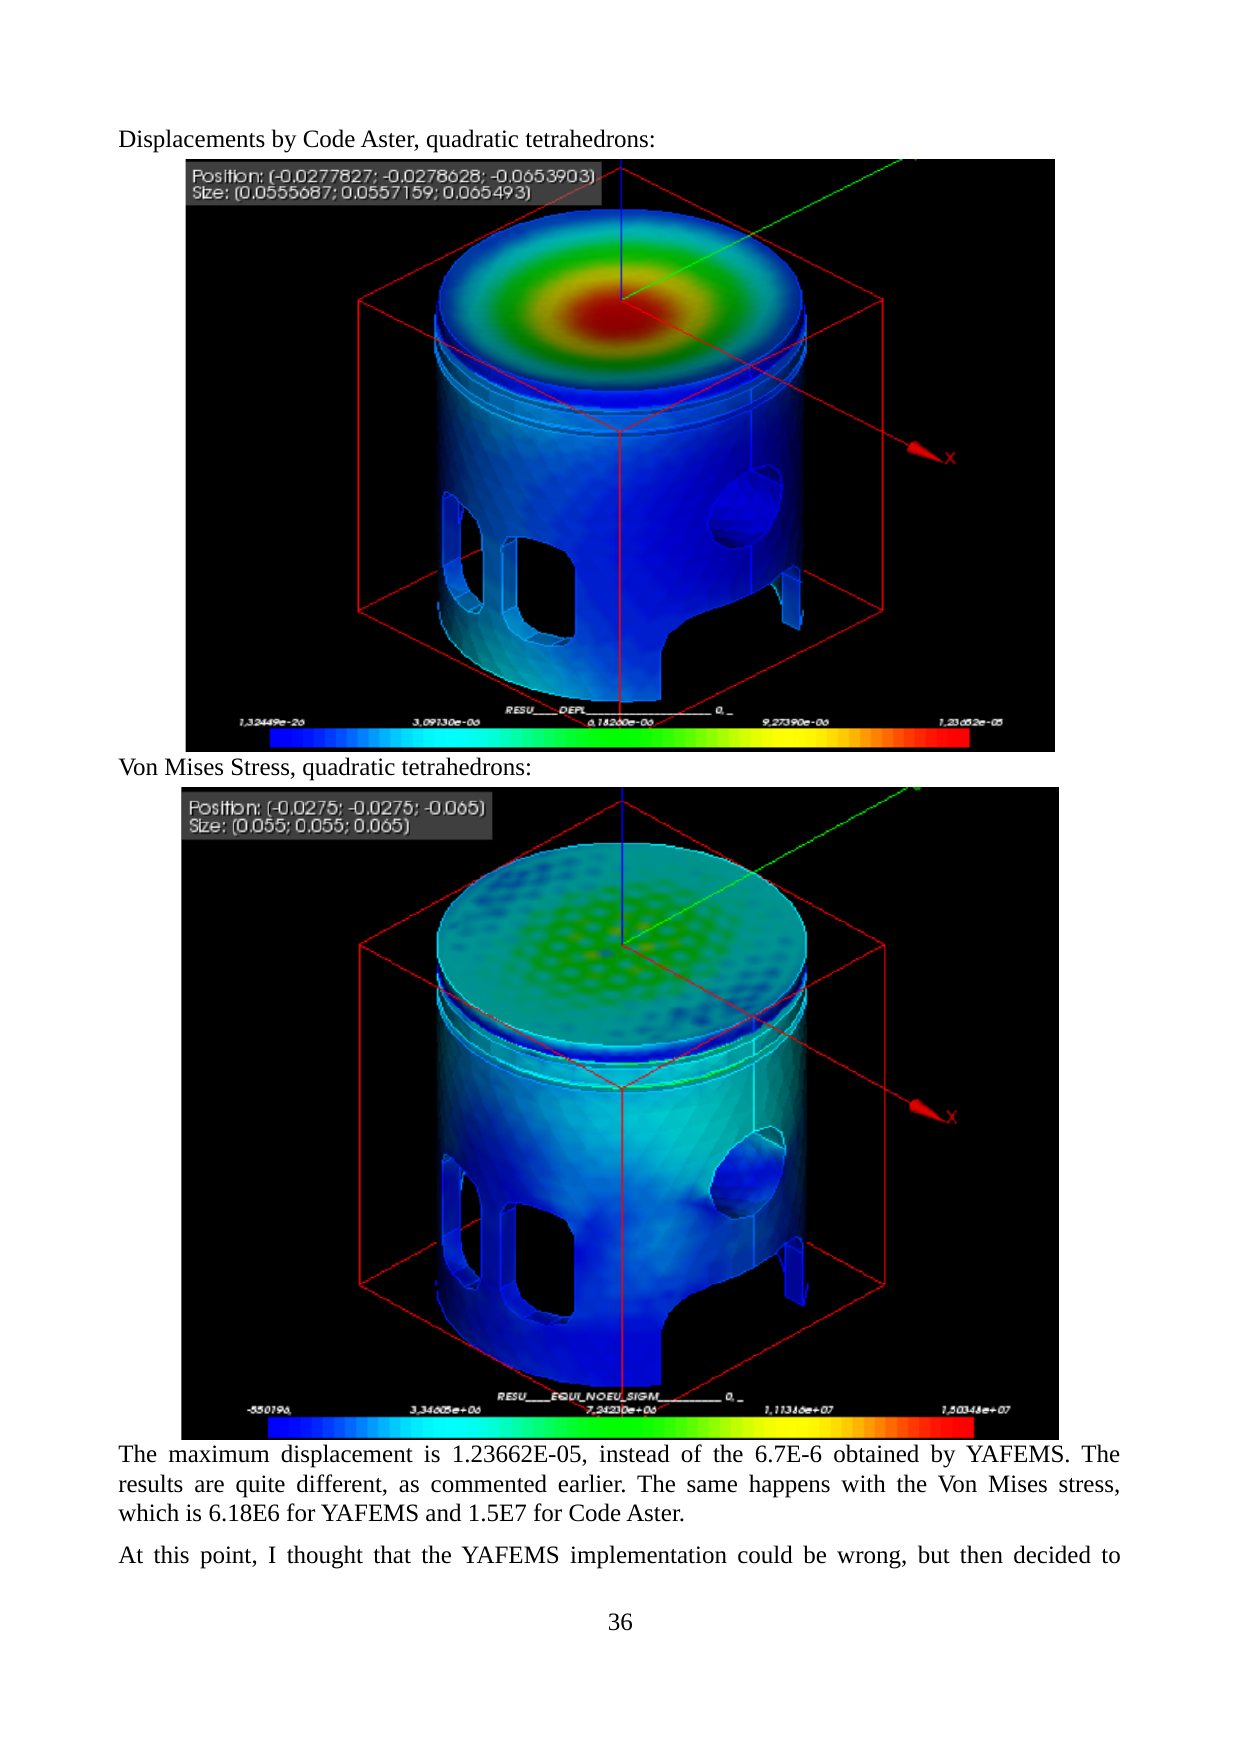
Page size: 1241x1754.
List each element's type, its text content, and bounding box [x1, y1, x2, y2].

text Von Mises Stress, quadratic tetrahedrons: [118, 165, 1122, 781]
text Displacements by Code Aster, quadratic tetrahedrons: [118, 124, 1122, 153]
picture [185, 159, 1055, 752]
picture [181, 787, 1059, 1440]
text At this point, I thought that the YAFEMS implementation could be wrong, but then decided to [118, 1540, 1122, 1569]
text The maximum displacement is 1.23662E-05, instead of the 6.7E-6 obtained by YAFEMS. The results are quite different, as commented earlier. The same happens with the Von Mises stress, which is 6.18E6 for YAFEMS and 1.5E7 for Code Aster. [118, 793, 1122, 1528]
